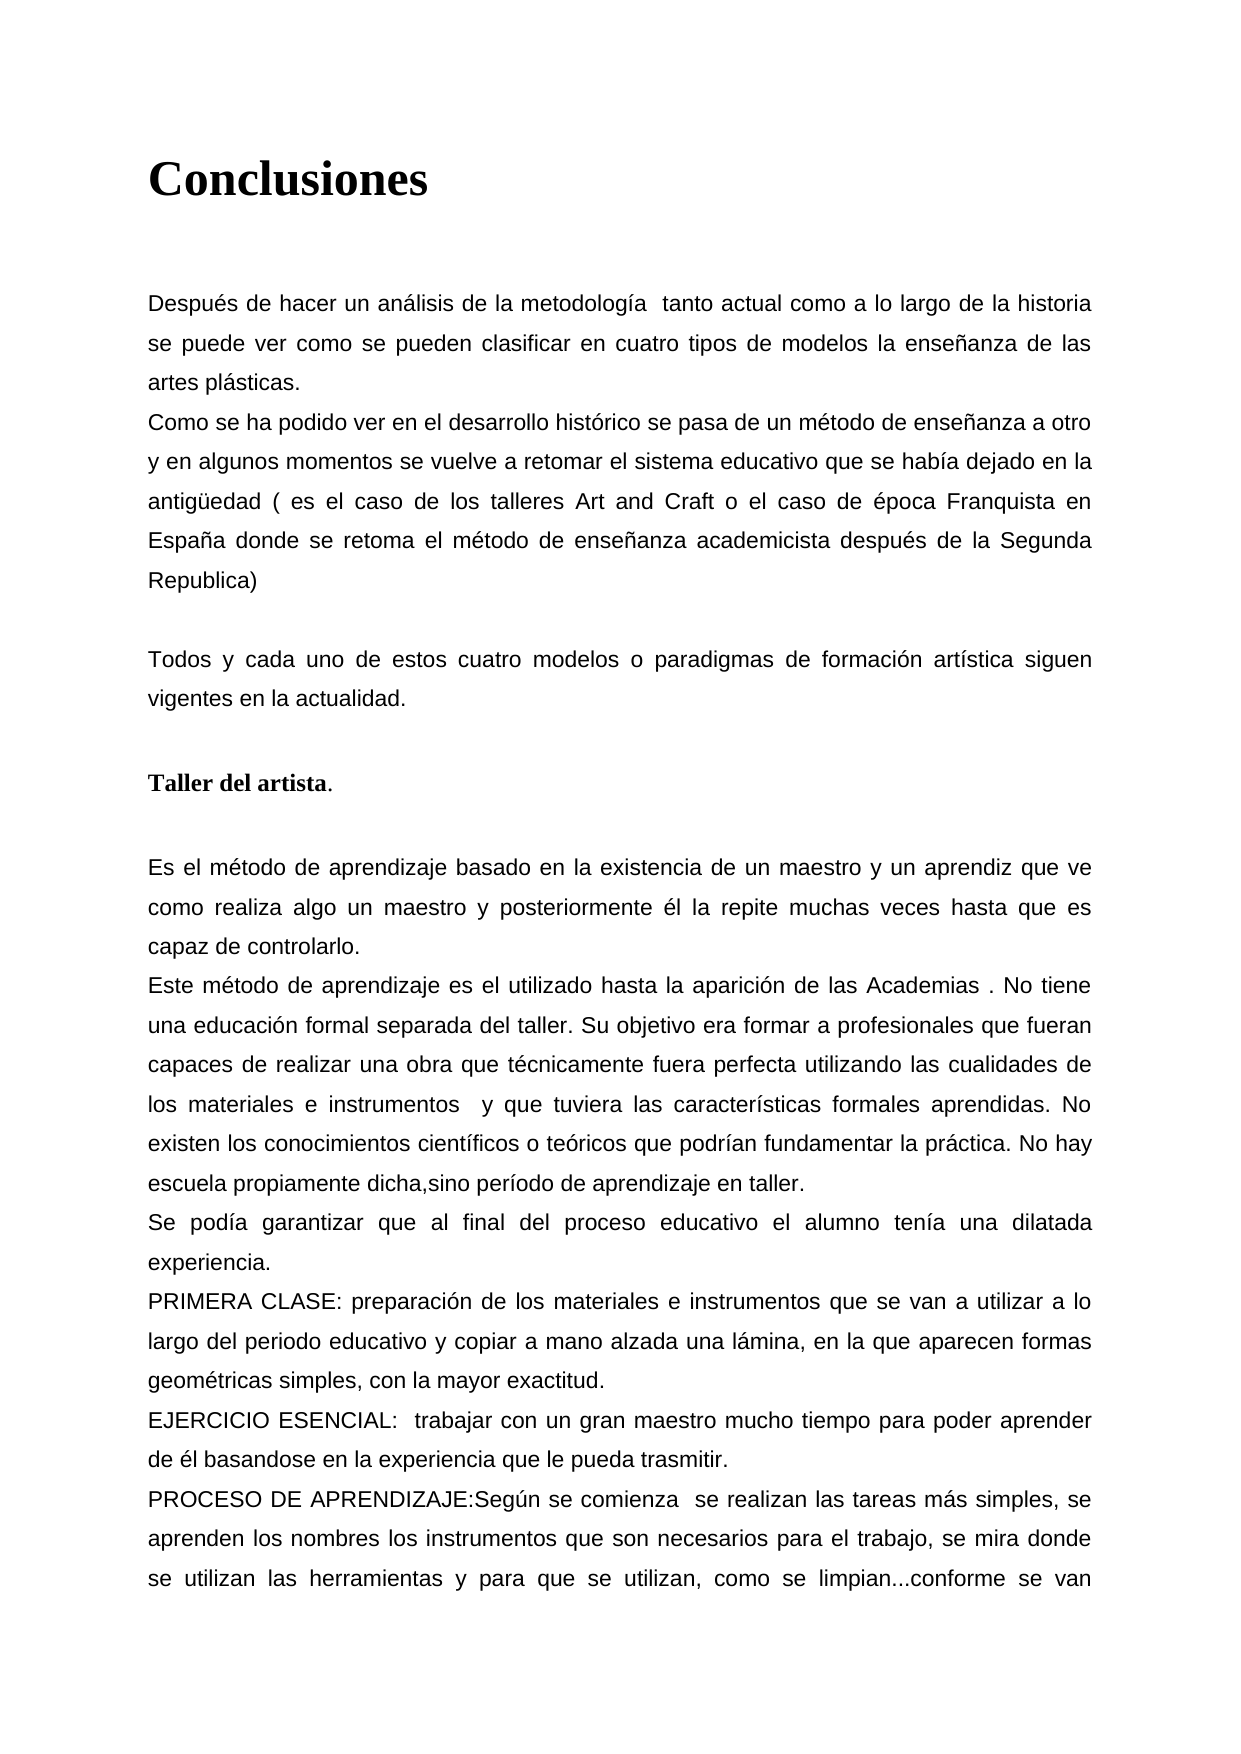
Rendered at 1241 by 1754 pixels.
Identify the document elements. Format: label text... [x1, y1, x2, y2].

text Taller del artista. [148, 768, 1093, 797]
subtitle Conclusiones [148, 148, 1093, 206]
text Después de hacer un análisis de la metodología tanto actual como a lo largo de la historia se puede ver como se pueden clasificar en cuatro tipos de modelos la enseñanza de las artes plásticas. [148, 290, 1093, 396]
text PROCESO DE APRENDIZAJE:Según se comienza se realizan las tareas más simples, se aprenden los nombres los instrumentos que son necesarios para el trabajo, se mira donde se utilizan las herramientas y para que se utilizan, como se limpian...conforme se van [148, 1486, 1093, 1591]
text Se podía garantizar que al final del proceso educativo el alumno tenía una dilatada experiencia. [148, 1209, 1093, 1275]
text Todos y cada uno de estos cuatro modelos o paradigmas de formación artística siguen vigentes en la actualidad. [148, 646, 1093, 712]
text Este método de aprendizaje es el utilizado hasta la aparición de las Academias . No tiene una educación formal separada del taller. Su objetivo era formar a profesionales que fueran capaces de realizar una obra que técnicamente fuera perfecta utilizando las cualidades de los materiales e instrumentos y que tuviera las características formales aprendidas. No existen los conocimientos científicos o teóricos que podrían fundamentar la práctica. No hay escuela propiamente dicha,sino período de aprendizaje en taller. [148, 972, 1093, 1196]
text PRIMERA CLASE: preparación de los materiales e instrumentos que se van a utilizar a lo largo del periodo educativo y copiar a mano alzada una lámina, en la que aparecen formas geométricas simples, con la mayor exactitud. [148, 1288, 1093, 1394]
text EJERCICIO ESENCIAL: trabajar con un gran maestro mucho tiempo para poder aprender de él basandose en la experiencia que le pueda trasmitir. [148, 1407, 1093, 1473]
text Como se ha podido ver en el desarrollo histórico se pasa de un método de enseñanza a otro y en algunos momentos se vuelve a retomar el sistema educativo que se había dejado en la antigüedad ( es el caso de los talleres Art and Craft o el caso de época Franquista en España donde se retoma el método de enseñanza academicista después de la Segunda Republica) [148, 409, 1093, 593]
text Es el método de aprendizaje basado en la existencia de un maestro y un aprendiz que ve como realiza algo un maestro y posteriormente él la repite muchas veces hasta que es capaz de controlarlo. [148, 854, 1093, 959]
